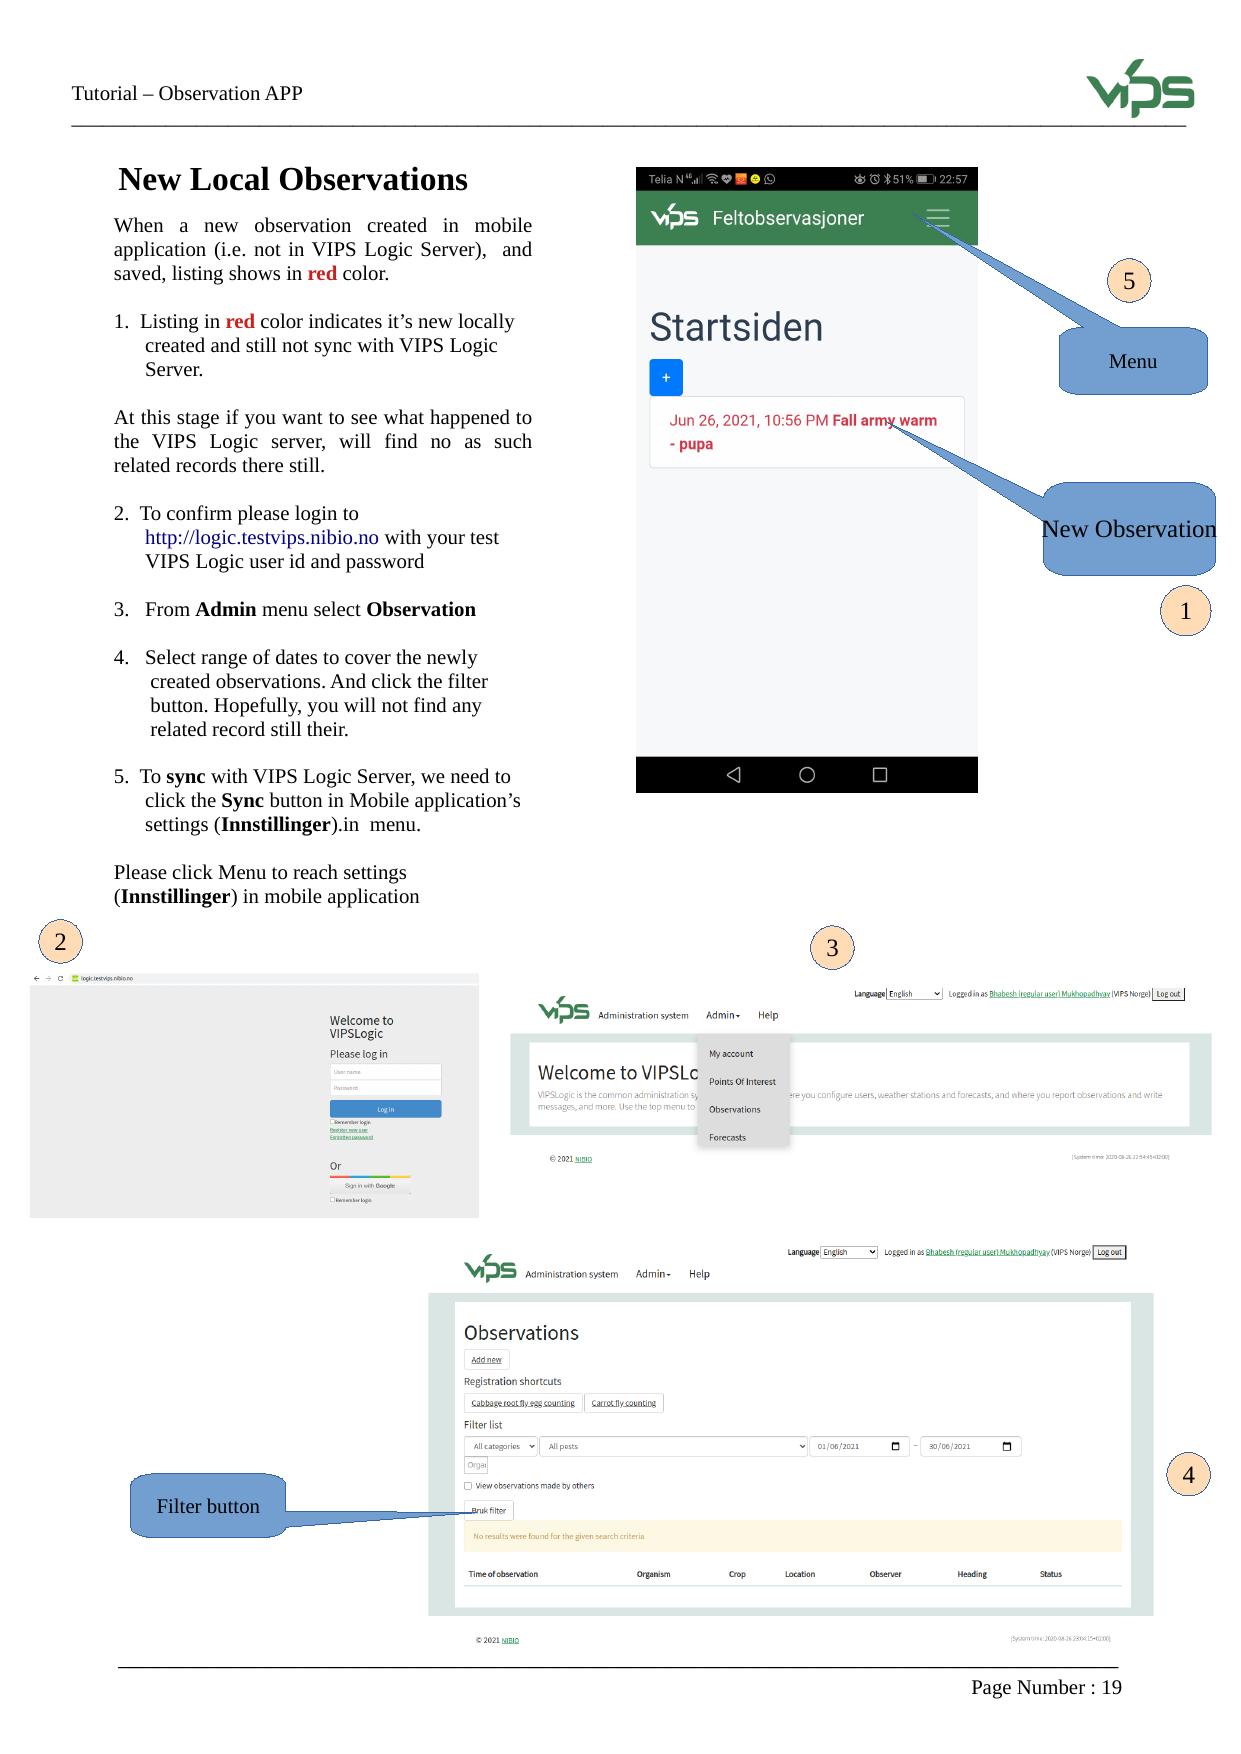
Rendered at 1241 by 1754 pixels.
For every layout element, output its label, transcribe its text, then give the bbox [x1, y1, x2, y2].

picture [1086, 59, 1195, 118]
subtitle New Local Observations [118, 159, 1122, 198]
picture [29, 973, 480, 1218]
picture [428, 1245, 1154, 1651]
picture [636, 167, 978, 793]
picture [510, 988, 1212, 1207]
